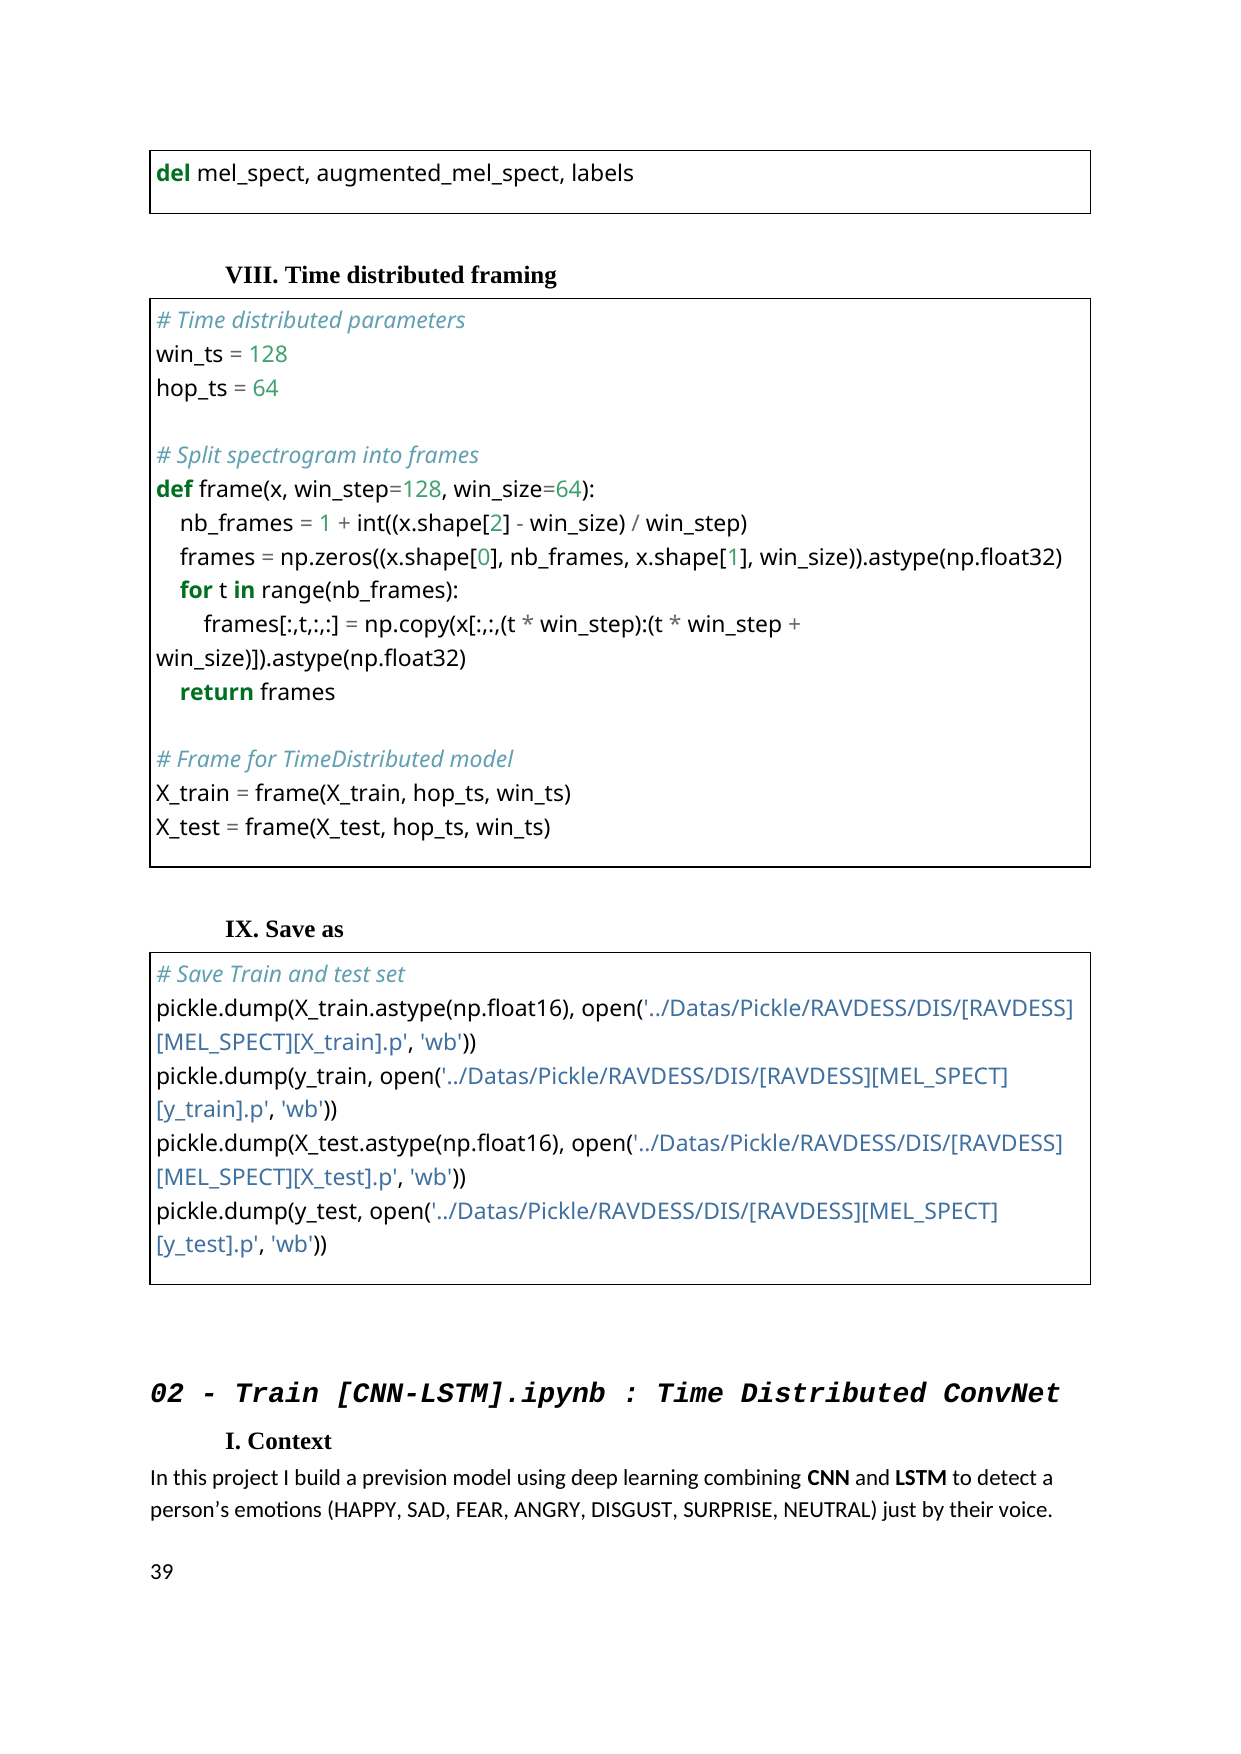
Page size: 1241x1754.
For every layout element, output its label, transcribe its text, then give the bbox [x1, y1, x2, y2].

text In this project I build a prevision model using deep learning combining CNN and LSTM to detect a person’s emotions (HAPPY, SAD, FEAR, ANGRY, DISGUST, SURPRISE, NEUTRAL) just by their voice. [150, 1463, 1090, 1523]
subtitle IX. Save as [150, 914, 1090, 943]
table_header # Time distributed parameters win_ts = 128 hop_ts = 64 # Split spectrogram into frames def frame(x, win_step=128, win_size=64): nb_frames = 1 + int((x.shape[2] - win_size) / win_step) frames = np.zeros((x.shape[0], nb_frames, x.shape[1], win_size)).astype(np.float32) for t in range(nb_frames): frames[:,t,:,:] = np.copy(x[:,:,(t * win_step):(t * win_step + win_size)]).astype(np.float32) return frames # Frame for TimeDistributed model X_train = frame(X_train, hop_ts, win_ts) X_test = frame(X_test, hop_ts, win_ts) [151, 299, 1090, 866]
subtitle I. Context [150, 1426, 1090, 1454]
table_header del mel_spect, augmented_mel_spect, labels [151, 151, 1090, 212]
table_header # Save Train and test set pickle.dump(X_train.astype(np.float16), open('../Datas/Pickle/RAVDESS/DIS/[RAVDESS][MEL_SPECT][X_train].p', 'wb')) pickle.dump(y_train, open('../Datas/Pickle/RAVDESS/DIS/[RAVDESS][MEL_SPECT][y_train].p', 'wb')) pickle.dump(X_test.astype(np.float16), open('../Datas/Pickle/RAVDESS/DIS/[RAVDESS][MEL_SPECT][X_test].p', 'wb')) pickle.dump(y_test, open('../Datas/Pickle/RAVDESS/DIS/[RAVDESS][MEL_SPECT][y_test].p', 'wb')) [151, 953, 1090, 1284]
subtitle VIII. Time distributed framing [150, 260, 1090, 289]
subtitle 02 - Train [CNN-LSTM].ipynb : Time Distributed ConvNet [150, 1379, 1090, 1411]
